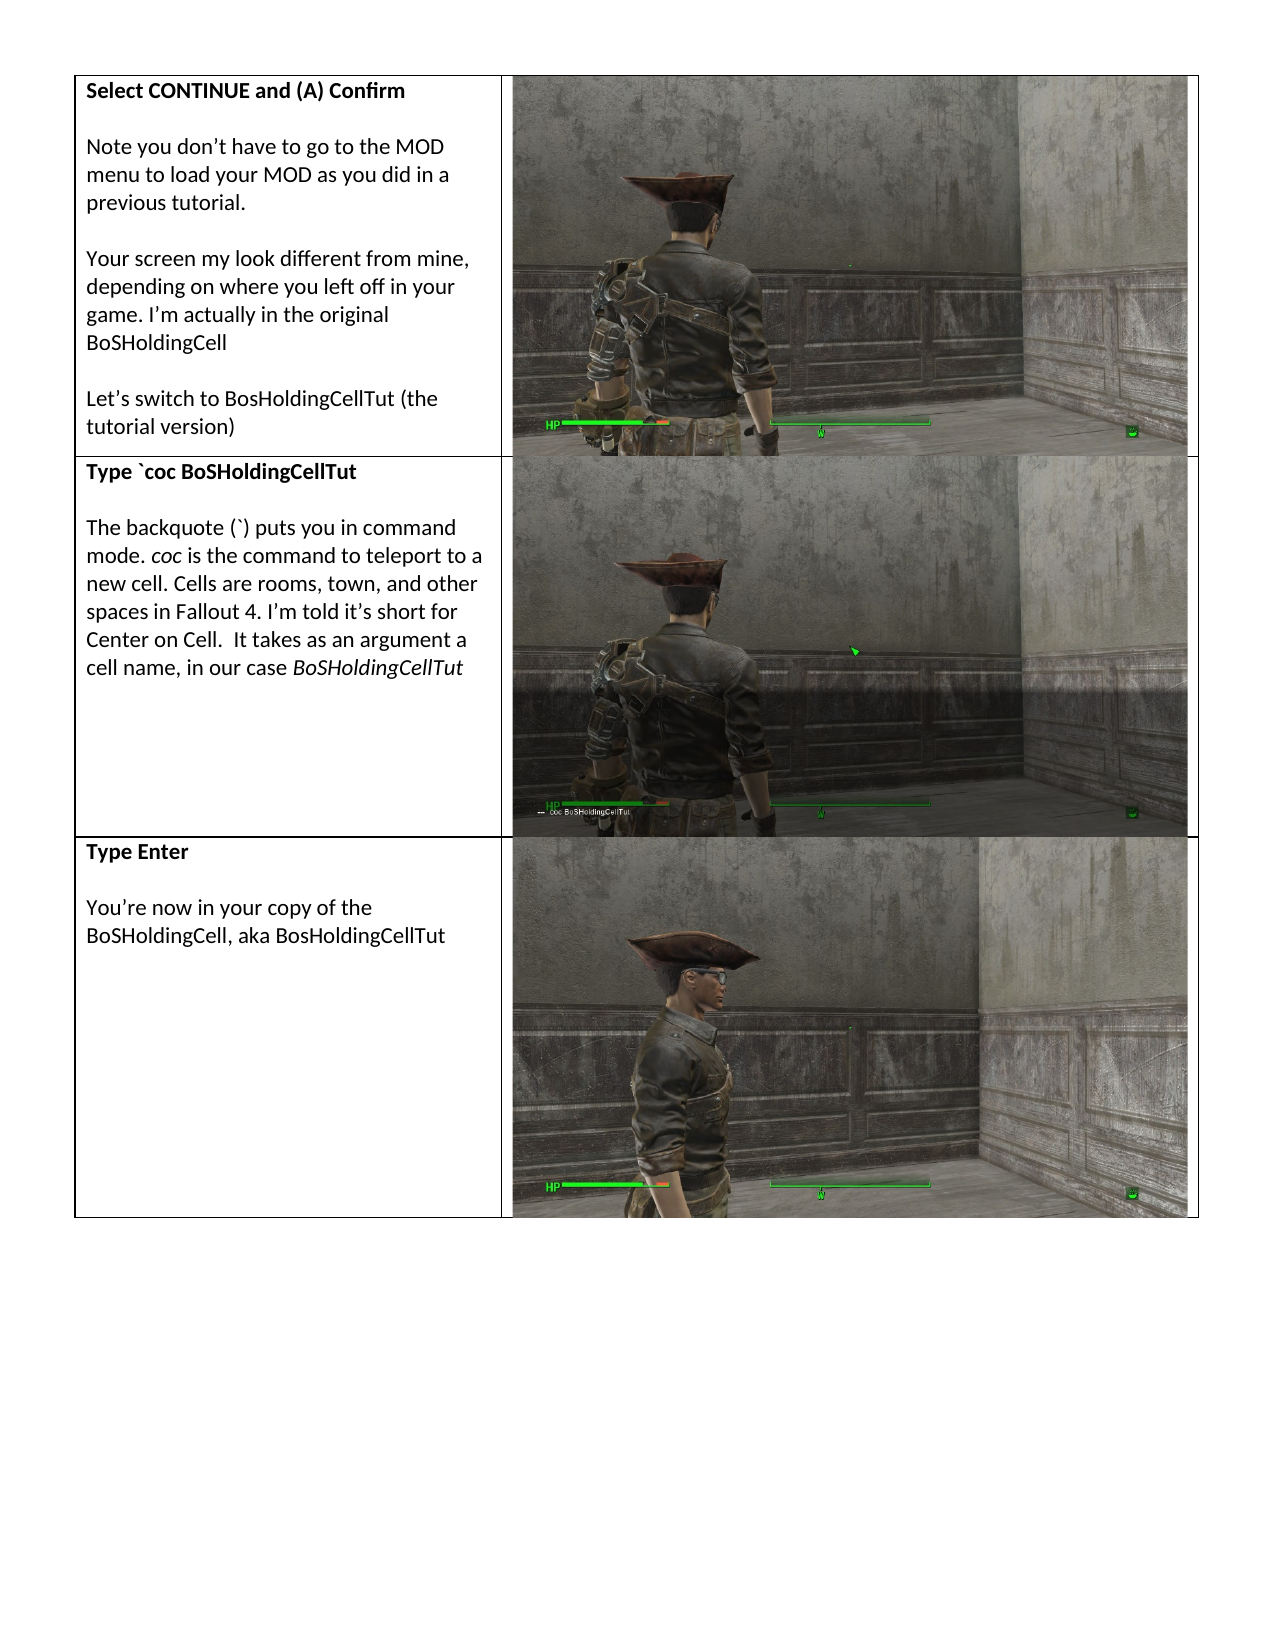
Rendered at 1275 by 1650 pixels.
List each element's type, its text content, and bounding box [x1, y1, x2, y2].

table_cell [502, 76, 512, 456]
table_cell [1188, 457, 1198, 836]
table_cell Type Enter You’re now in your copy of the BoSHoldingCell, aka BosHoldingCellTut [76, 838, 501, 1217]
table_cell [1188, 76, 1198, 456]
table_cell Select CONTINUE and (A) Confirm Note you don’t have to go to the MOD menu to load your MOD as you did in a previous tutorial. Your screen my look different from mine, depending on where you left off in your game. I’m actually in the original BoSHoldingCell Let’s switch to BosHoldingCellTut (the tutorial version) [76, 76, 501, 456]
table_cell [502, 457, 512, 836]
table_cell [502, 838, 512, 1217]
table_cell [1188, 838, 1198, 1217]
table_cell Type `coc BoSHoldingCellTut The backquote (`) puts you in command mode. coc is the command to teleport to a new cell. Cells are rooms, town, and other spaces in Fallout 4. I’m told it’s short for Center on Cell. It takes as an argument a cell name, in our case BoSHoldingCellTut [76, 457, 501, 836]
